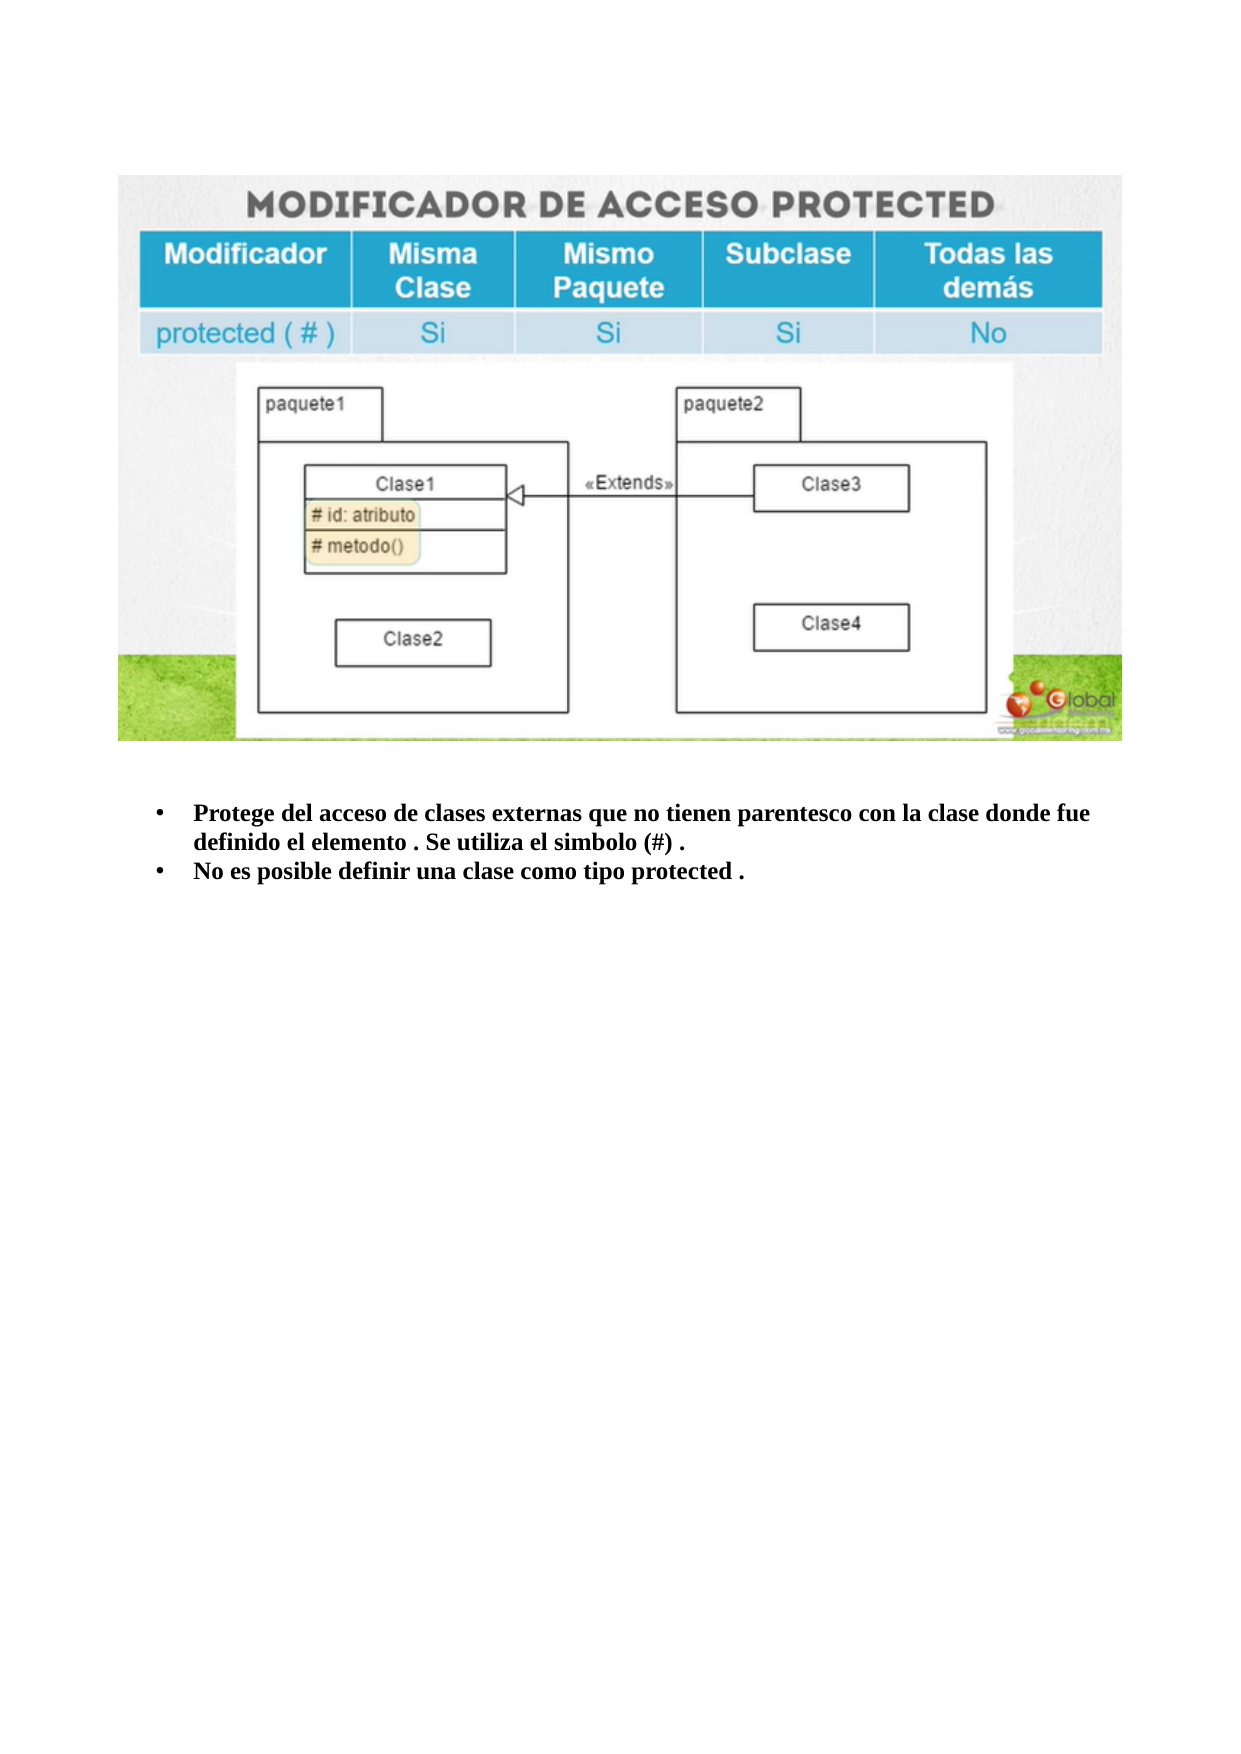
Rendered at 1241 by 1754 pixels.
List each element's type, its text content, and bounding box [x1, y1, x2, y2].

picture [118, 175, 1123, 741]
list Protege del acceso de clases externas que no tienen parentesco con la clase donde fue definido el elemento . Se utiliza el simbolo (#) . [156, 798, 1122, 856]
list No es posible definir una clase como tipo protected . [156, 856, 1122, 884]
